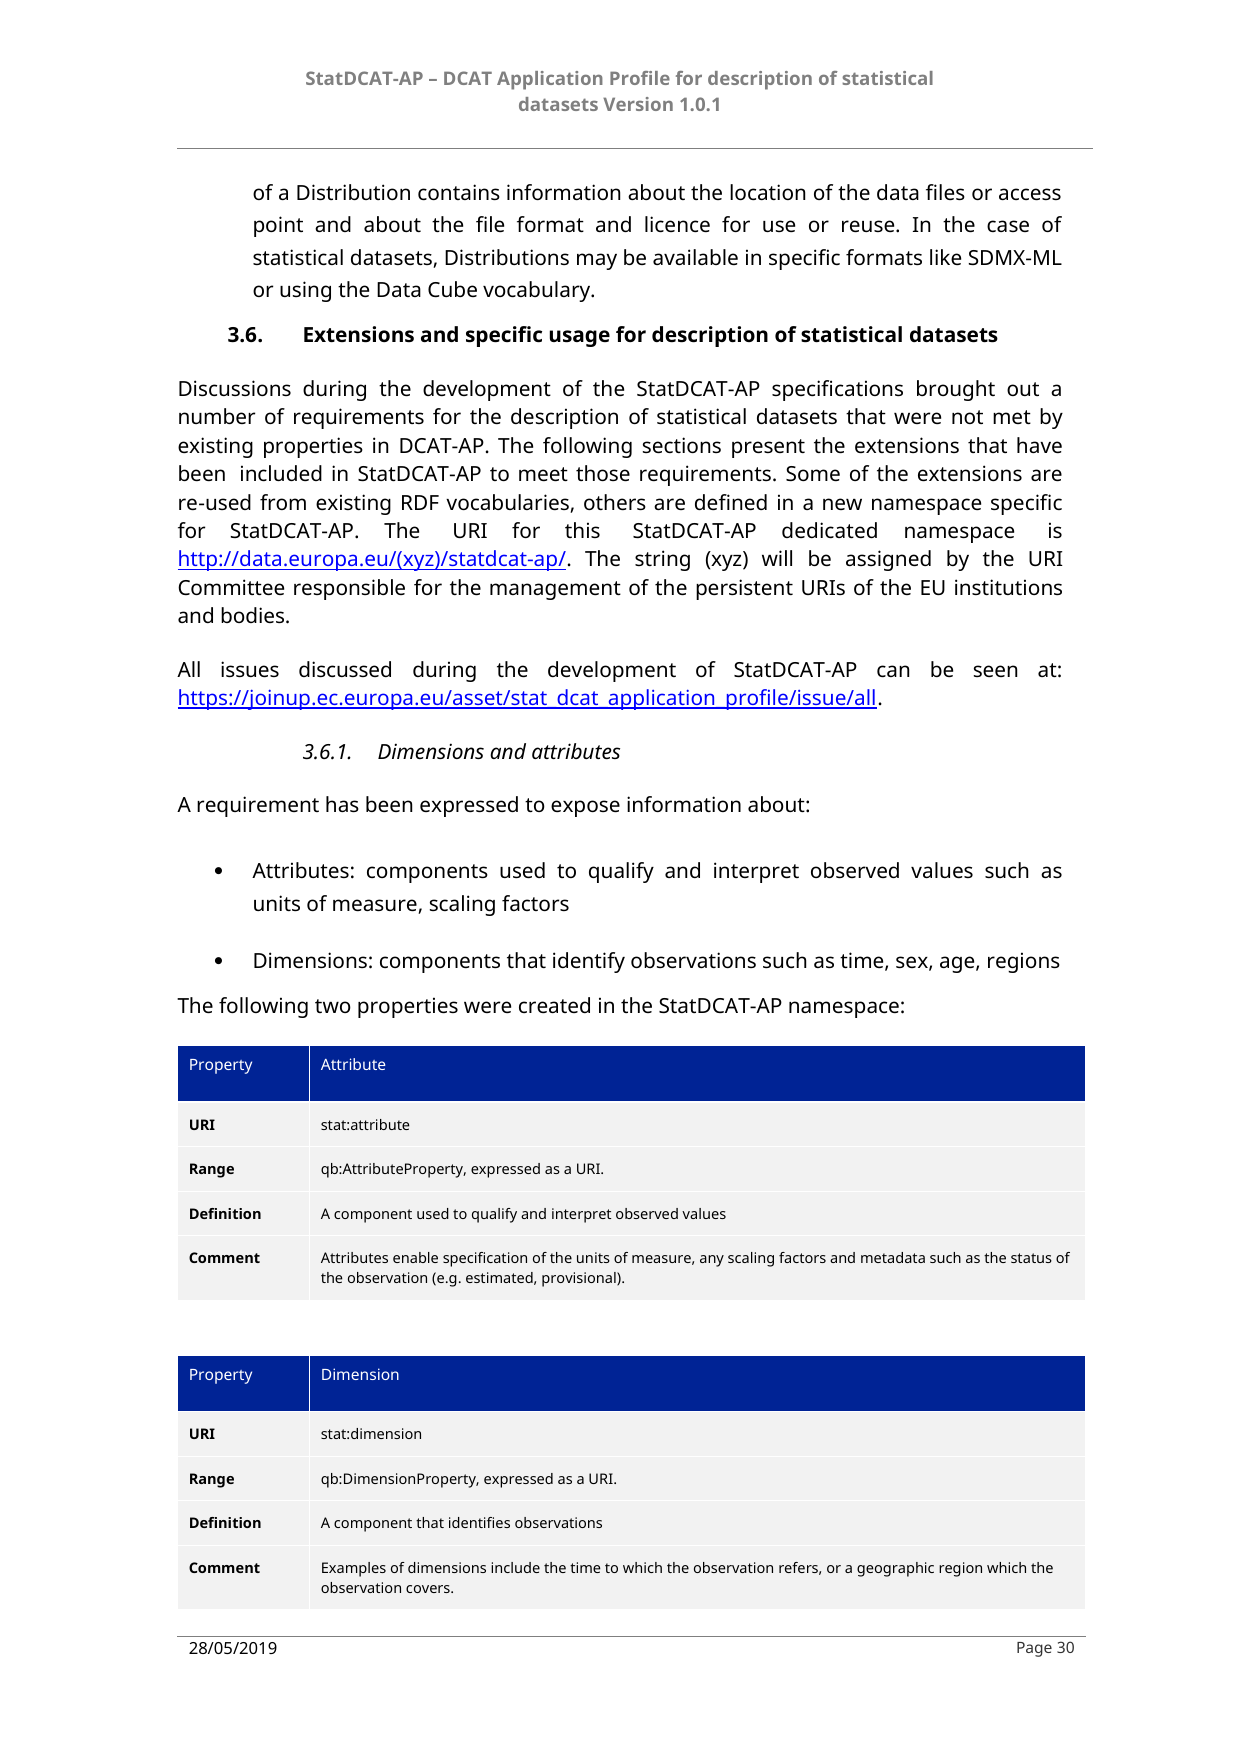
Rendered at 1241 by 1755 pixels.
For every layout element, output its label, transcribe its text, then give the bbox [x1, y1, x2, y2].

table_cell Definition [178, 1192, 309, 1235]
table_cell URI [178, 1412, 309, 1456]
table_cell stat:attribute [310, 1103, 1085, 1146]
table_cell A component that identifies observations [310, 1501, 1085, 1545]
list of a Distribution contains information about the location of the data files or access point and about the file format and licence for use or reuse. In the case of statistical datasets, Distributions may be available in specific formats like SDMX-ML or using the Data Cube vocabulary. [215, 178, 1063, 304]
text Discussions during the development of the StatDCAT-AP specifications brought out a number of requirements for the description of statistical datasets that were not met by existing properties in DCAT-AP. The following sections present the extensions that have been included in StatDCAT-AP to meet those requirements. Some of the extensions are re-used from existing RDF vocabularies, others are defined in a new namespace specific for StatDCAT-AP. The URI for this StatDCAT-AP dedicated namespace is http://data.europa.eu/(xyz)/statdcat-ap/. The string (xyz) will be assigned by the URI Committee responsible for the management of the persistent URIs of the EU institutions and bodies. [177, 374, 1063, 630]
table_header Property [178, 1356, 309, 1411]
table_cell A component used to qualify and interpret observed values [310, 1192, 1085, 1235]
subtitle Dimensions and attributes [302, 737, 1063, 765]
table_header Property [178, 1046, 309, 1101]
table_cell Definition [178, 1501, 309, 1545]
table_cell qb:AttributeProperty, expressed as a URI. [310, 1147, 1085, 1191]
table_cell Range [178, 1147, 309, 1191]
list Attributes: components used to qualify and interpret observed values such as units of measure, scaling factors [215, 856, 1063, 917]
text The following two properties were created in the StatDCAT-AP namespace: [177, 991, 1063, 1020]
table_cell qb:DimensionProperty, expressed as a URI. [310, 1457, 1085, 1500]
table_cell Comment [178, 1236, 309, 1300]
table_cell Comment [178, 1546, 309, 1609]
list Dimensions: components that identify observations such as time, sex, age, regions [215, 946, 1063, 975]
subtitle Extensions and specific usage for description of statistical datasets [227, 321, 1063, 349]
table_cell Range [178, 1457, 309, 1500]
table_header Dimension [310, 1356, 1085, 1411]
text All issues discussed during the development of StatDCAT-AP can be seen at: https://joinup.ec.europa.eu/asset/stat_dcat_application_profile/issue/all. [177, 655, 1063, 712]
table_cell URI [178, 1103, 309, 1146]
table_header Attribute [310, 1046, 1085, 1101]
table_cell Attributes enable specification of the units of measure, any scaling factors and metadata such as the status of the observation (e.g. estimated, provisional). [310, 1236, 1085, 1300]
table_cell Examples of dimensions include the time to which the observation refers, or a geographic region which the observation covers. [310, 1546, 1085, 1609]
text A requirement has been expressed to expose information about: [177, 790, 1063, 819]
table_cell stat:dimension [310, 1412, 1085, 1456]
